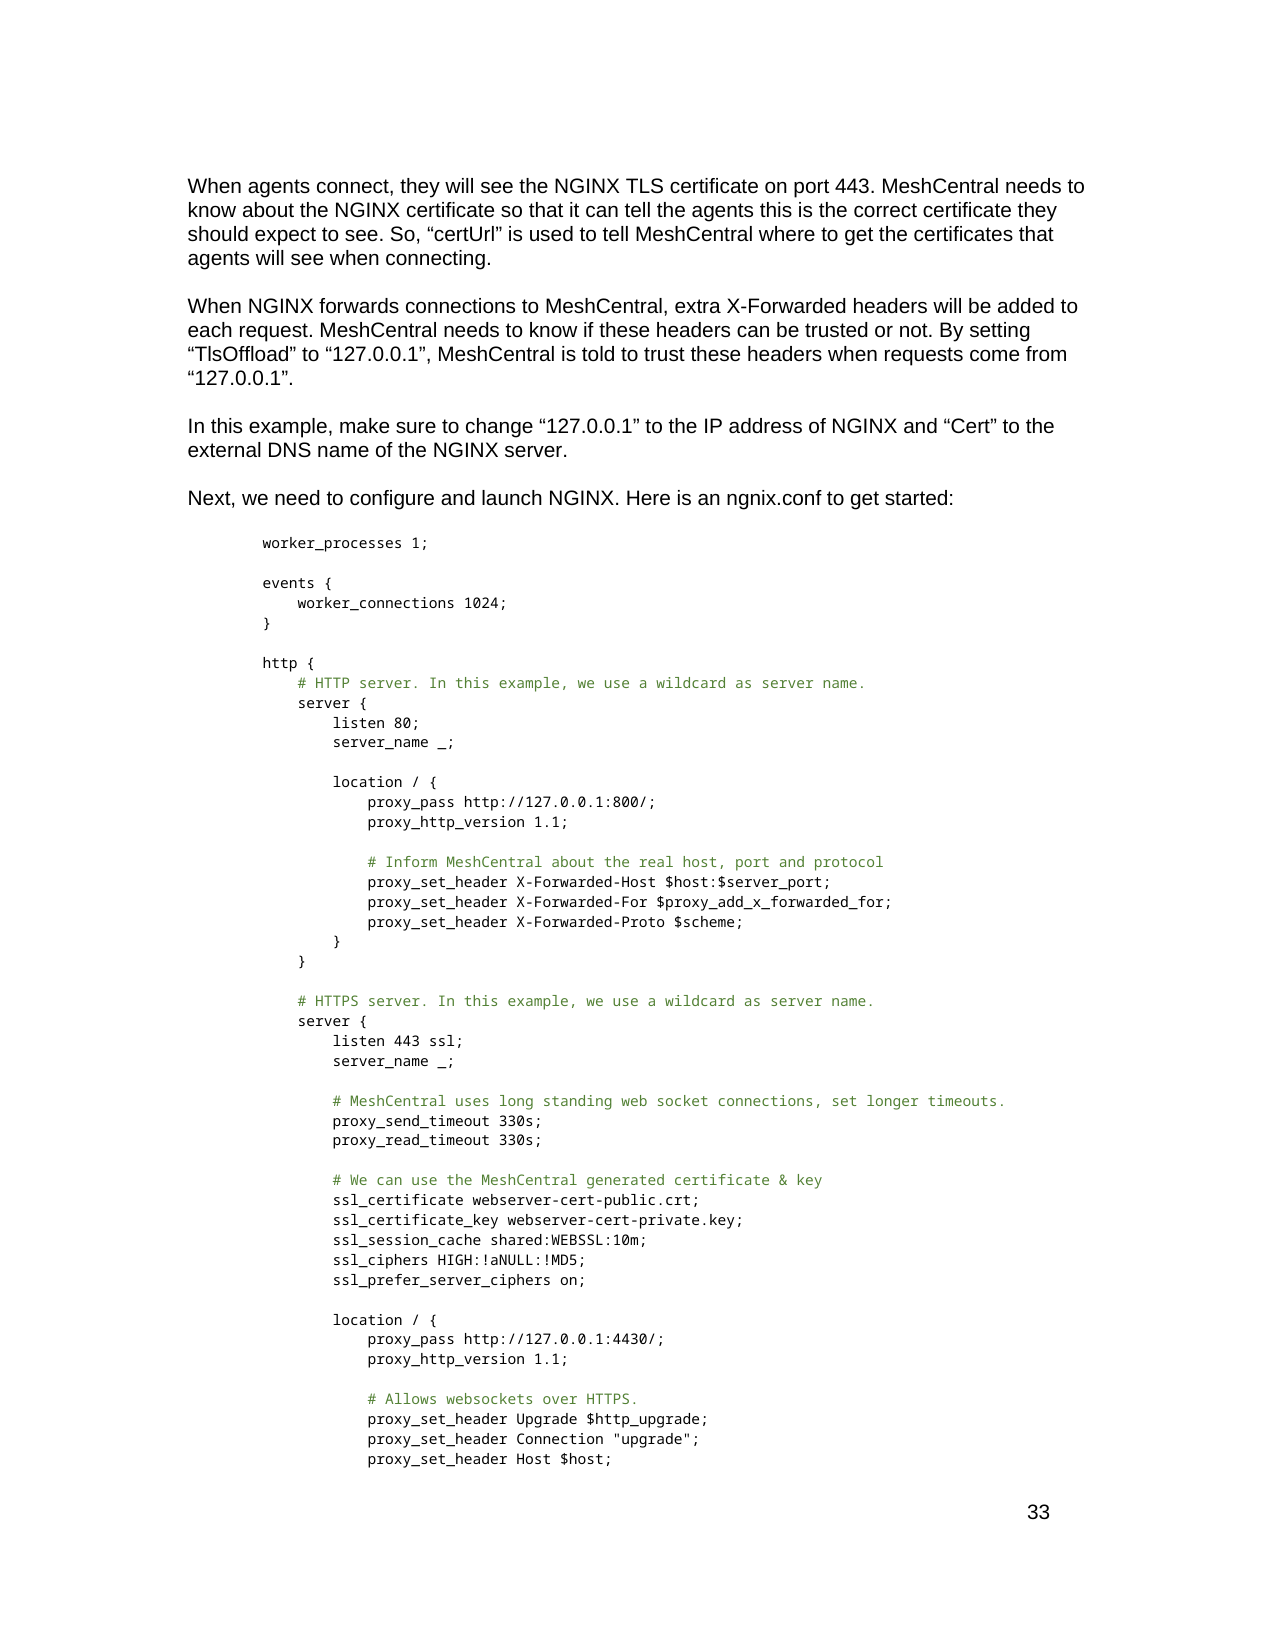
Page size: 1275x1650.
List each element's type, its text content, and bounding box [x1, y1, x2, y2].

text In this example, make sure to change “127.0.0.1” to the IP address of NGINX and “Cert” to the external DNS name of the NGINX server. [187, 413, 1087, 461]
text server { [262, 1011, 1087, 1031]
text # MeshCentral uses long standing web socket connections, set longer timeouts. [262, 1090, 1087, 1110]
text proxy_set_header Host $host; [262, 1448, 1087, 1468]
text Next, we need to configure and launch NGINX. Here is an ngnix.conf to get started: [187, 485, 1087, 509]
text listen 80; [262, 712, 1087, 732]
text server_name _; [262, 732, 1087, 752]
text proxy_send_timeout 330s; [262, 1110, 1087, 1130]
text worker_processes 1; [262, 533, 1087, 553]
text ssl_certificate webserver-cert-public.crt; [262, 1190, 1087, 1210]
text # Allows websockets over HTTPS. [262, 1389, 1087, 1409]
text worker_connections 1024; [262, 593, 1087, 613]
text http { [262, 653, 1087, 673]
text proxy_http_version 1.1; [262, 812, 1087, 832]
text proxy_set_header Upgrade $http_upgrade; [262, 1409, 1087, 1429]
text proxy_set_header X-Forwarded-Proto $scheme; [262, 911, 1087, 931]
text proxy_pass http://127.0.0.1:800/; [262, 792, 1087, 812]
text ssl_prefer_server_ciphers on; [262, 1269, 1087, 1289]
text When NGINX forwards connections to MeshCentral, extra X-Forwarded headers will be added to each request. MeshCentral needs to know if these headers can be trusted or not. By setting “TlsOffload” to “127.0.0.1”, MeshCentral is told to trust these headers when requests come from “127.0.0.1”. [187, 294, 1087, 389]
text server_name _; [262, 1051, 1087, 1071]
text ssl_session_cache shared:WEBSSL:10m; [262, 1230, 1087, 1249]
text # HTTP server. In this example, we use a wildcard as server name. [262, 673, 1087, 692]
text location / { [262, 1309, 1087, 1329]
text } [262, 931, 1087, 951]
text location / { [262, 772, 1087, 792]
text events { [262, 573, 1087, 593]
text proxy_set_header X-Forwarded-For $proxy_add_x_forwarded_for; [262, 891, 1087, 911]
text ssl_certificate_key webserver-cert-private.key; [262, 1210, 1087, 1230]
text # We can use the MeshCentral generated certificate & key [262, 1170, 1087, 1190]
text proxy_set_header Connection "upgrade"; [262, 1429, 1087, 1448]
text } [262, 951, 1087, 971]
text listen 443 ssl; [262, 1031, 1087, 1051]
text proxy_read_timeout 330s; [262, 1130, 1087, 1150]
text # HTTPS server. In this example, we use a wildcard as server name. [262, 991, 1087, 1011]
text } [262, 613, 1087, 633]
text server { [262, 692, 1087, 712]
text When agents connect, they will see the NGINX TLS certificate on port 443. MeshCentral needs to know about the NGINX certificate so that it can tell the agents this is the correct certificate they should expect to see. So, “certUrl” is used to tell MeshCentral where to get the certificates that agents will see when connecting. [187, 174, 1087, 270]
text proxy_pass http://127.0.0.1:4430/; [262, 1329, 1087, 1349]
text ssl_ciphers HIGH:!aNULL:!MD5; [262, 1249, 1087, 1269]
text proxy_http_version 1.1; [262, 1349, 1087, 1369]
text proxy_set_header X-Forwarded-Host $host:$server_port; [262, 872, 1087, 891]
text # Inform MeshCentral about the real host, port and protocol [262, 852, 1087, 872]
